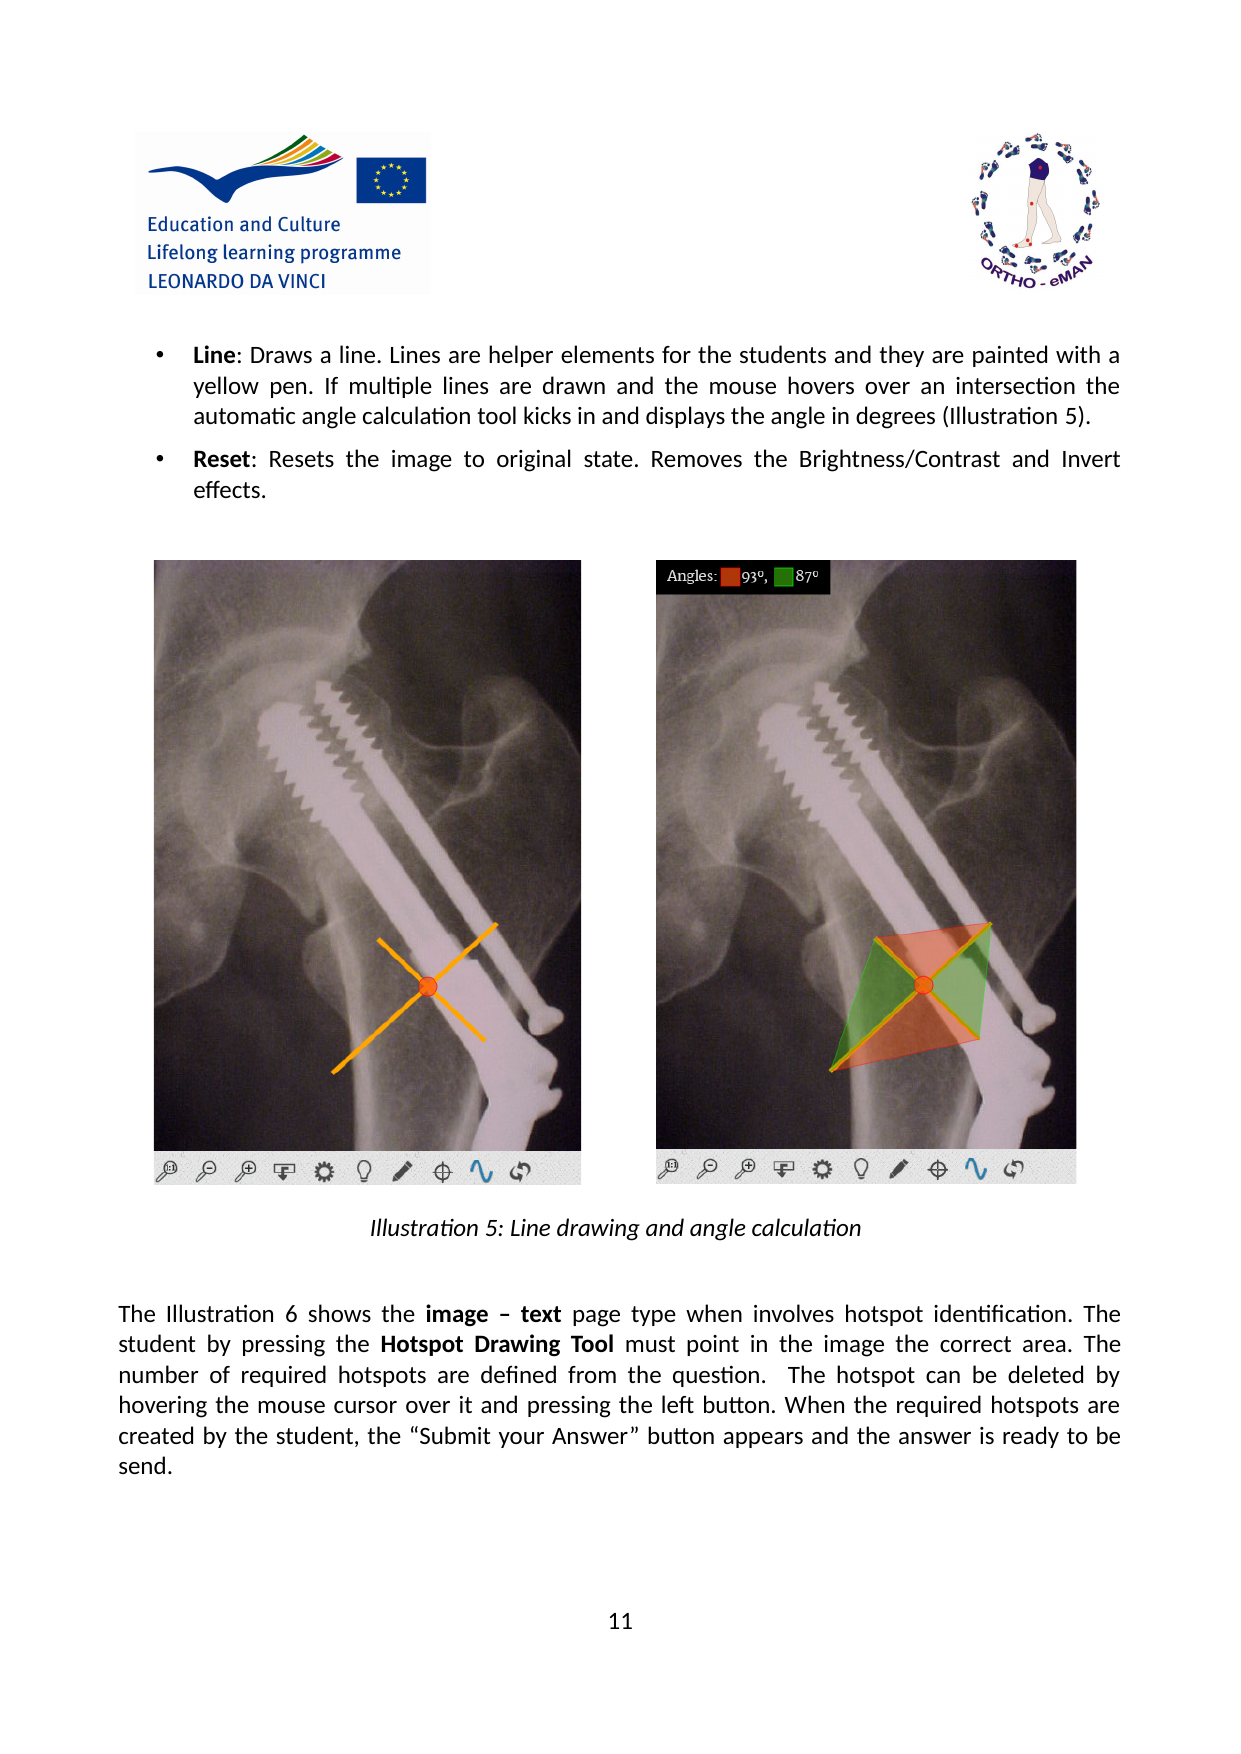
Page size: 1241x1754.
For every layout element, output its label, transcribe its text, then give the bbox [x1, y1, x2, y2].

list Line: Draws a line. Lines are helper elements for the students and they are painted with a yellow pen. If multiple lines are drawn and the mouse hovers over an intersection the automatic angle calculation tool kicks in and displays the angle in degrees (Illustration 5). [156, 339, 1122, 431]
table_header [1077, 560, 1116, 1183]
picture [656, 560, 1077, 1184]
text The Illustration 6 shows the image – text page type when involves hotspot identification. The student by pressing the Hotspot Drawing Tool must point in the image the correct area. The number of required hotspots are defined from the question. The hotspot can be deleted by hovering the mouse cursor over it and pressing the left button. When the required hotspots are created by the student, the “Submit your Answer” button appears and the answer is ready to be send. [118, 1298, 1122, 1481]
table_header [118, 560, 617, 1199]
text Illustration 5: Line drawing and angle calculation [118, 1212, 1116, 1242]
picture [966, 127, 1106, 295]
picture [153, 560, 582, 1185]
table_header [617, 1184, 1116, 1199]
list Reset: Resets the image to original state. Removes the Brightness/Contrast and Invert effects. [156, 443, 1122, 504]
table_header [617, 560, 656, 1183]
picture [134, 132, 431, 295]
